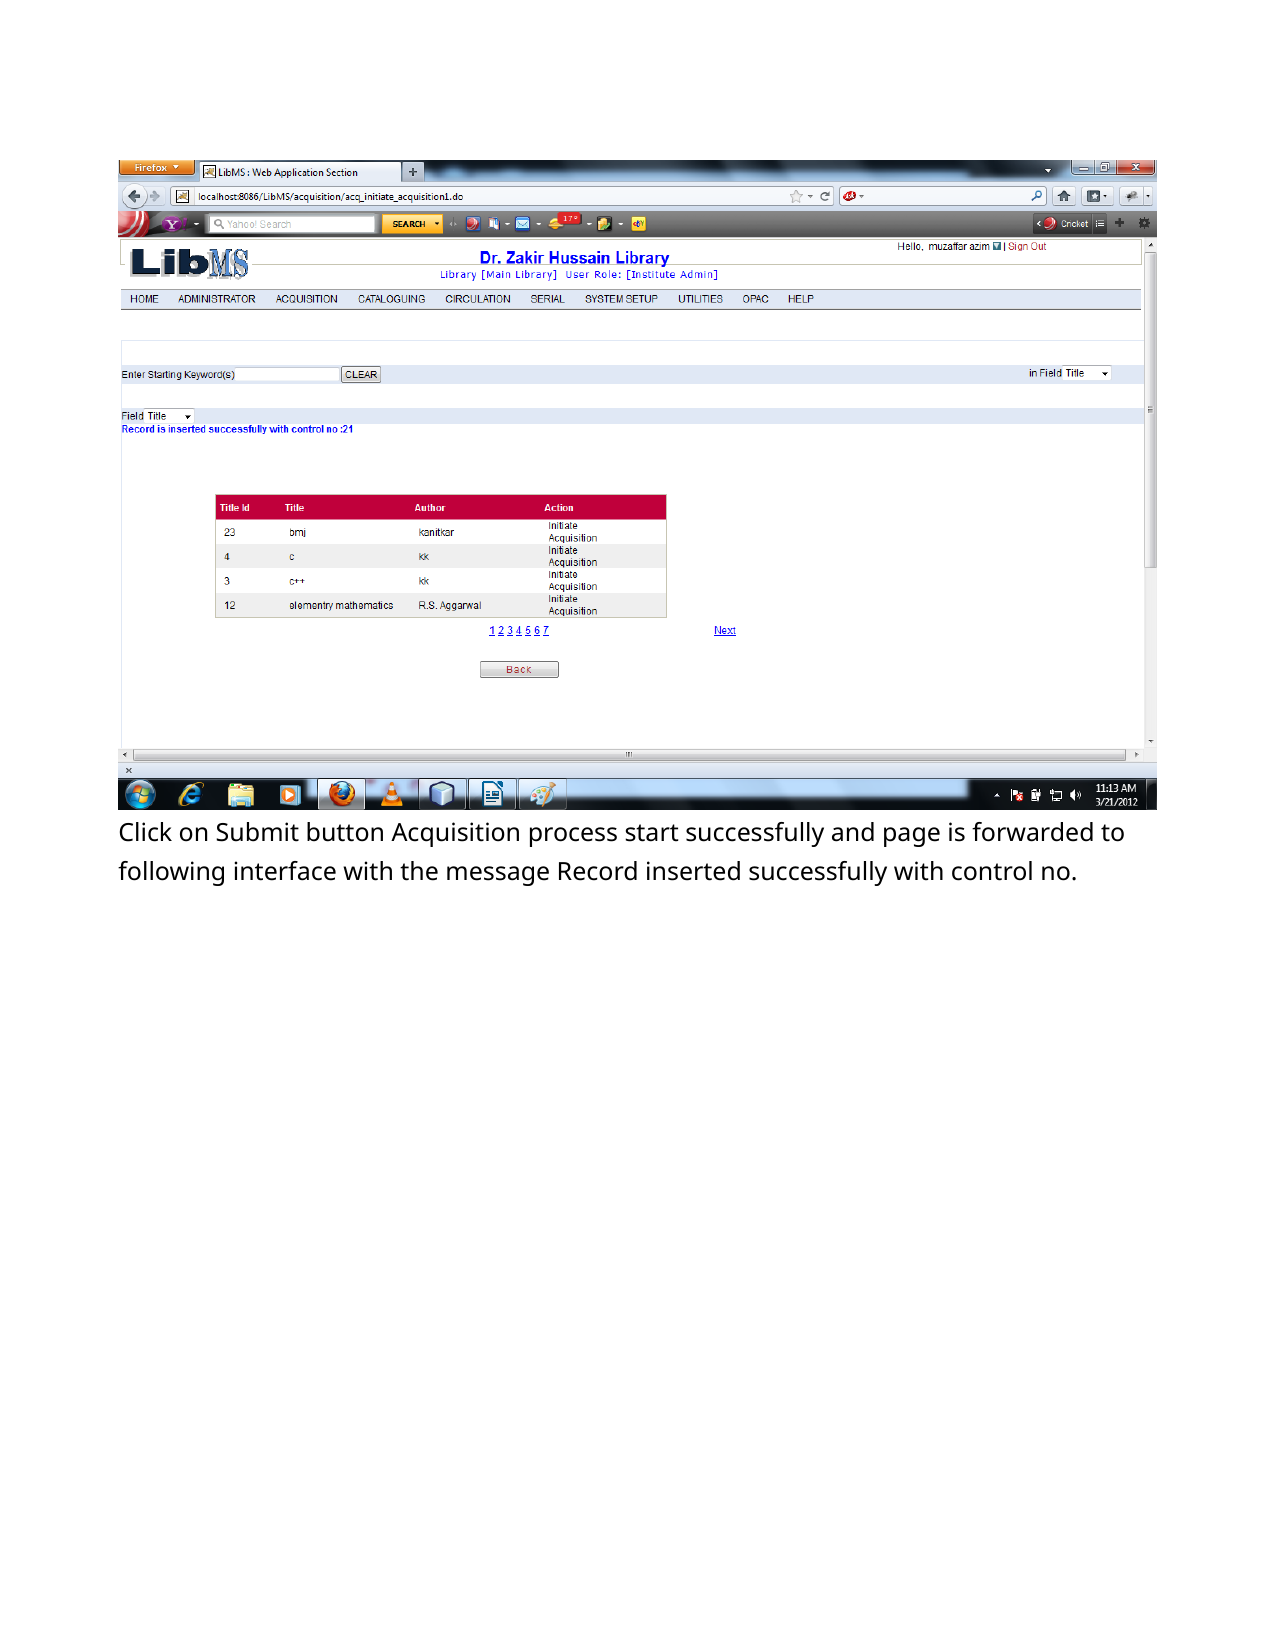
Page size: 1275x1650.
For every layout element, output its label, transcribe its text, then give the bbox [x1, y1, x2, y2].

text Click on Submit button Acquisition process start successfully and page is forwarded to following interface with the message Record inserted successfully with control no. [118, 810, 1157, 888]
picture [118, 160, 1157, 810]
